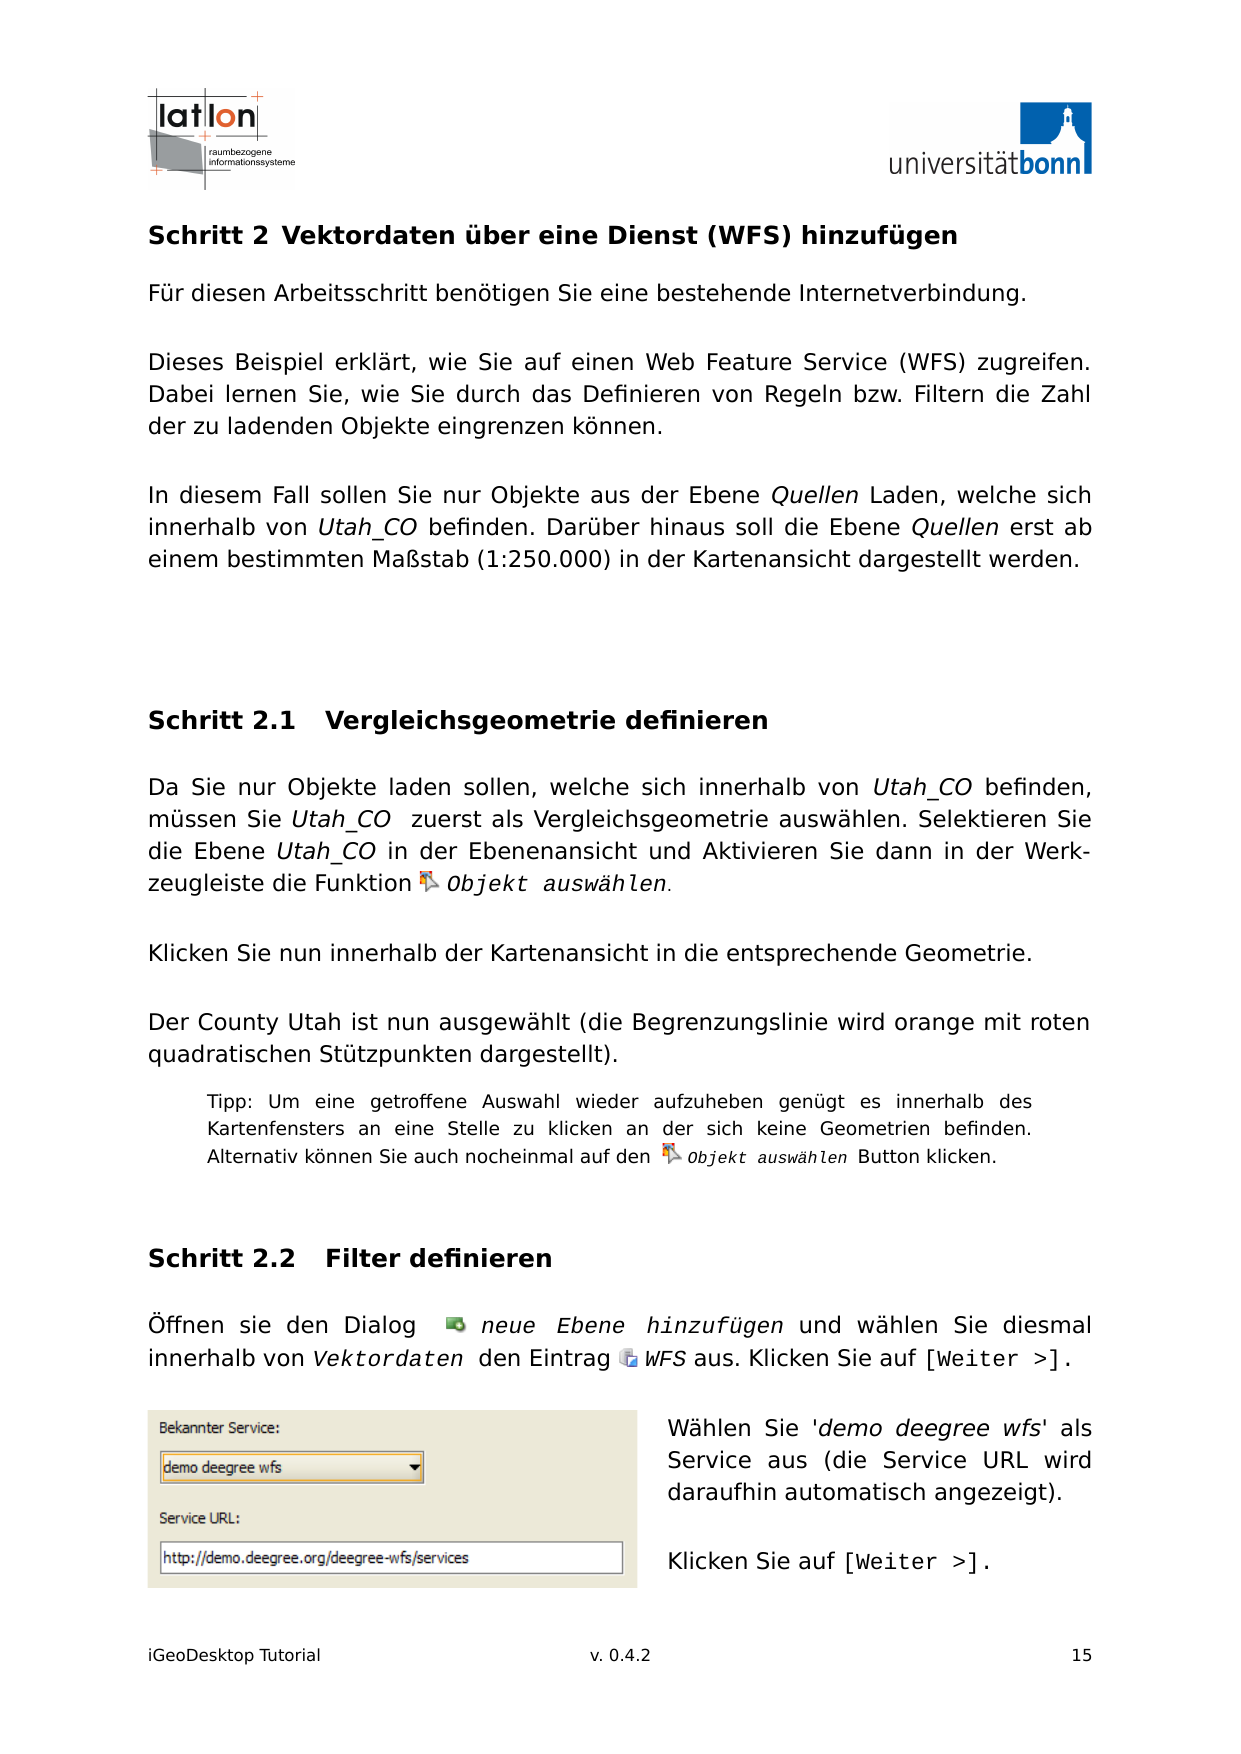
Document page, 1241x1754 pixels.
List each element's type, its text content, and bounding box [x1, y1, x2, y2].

picture [445, 1316, 467, 1333]
text Tipp: Um eine getroffene Auswahl wieder aufzuheben genügt es innerhalb des Kartenfensters an eine Stelle zu klicken an der sich keine Geometrien befinden. Alternativ können Sie auch nocheinmal auf den Objekt auswählen Button klicken. [207, 1091, 1033, 1168]
subtitle Filter definieren [148, 1244, 1092, 1273]
text Klicken Sie auf [Weiter >]. [638, 1548, 1092, 1576]
text Klicken Sie nun innerhalb der Kartenansicht in die entsprechende Geometrie. [148, 941, 1092, 967]
text Da Sie nur Objekte laden sollen, welche sich innerhalb von Utah_CO befinden, müssen Sie Utah_CO zuerst als Vergleichsgeometrie auswählen. Selektieren Sie die Ebene Utah_CO in der Ebenenansicht und Aktivieren Sie dann in der Werk-zeugleiste die Funktion Objekt auswählen. [148, 774, 1092, 898]
text Wählen Sie 'demo deegree wfs' als Service aus (die Service URL wird daraufhin automatisch angezeigt). [638, 1416, 1092, 1506]
picture [889, 102, 1093, 174]
picture [147, 88, 295, 190]
picture [147, 1410, 638, 1588]
text Öffnen sie den Dialog neue Ebene hinzufügen und wählen Sie diesmal innerhalb von Vektordaten den Eintrag WFS aus. Klicken Sie auf [Weiter >]. [148, 1312, 1092, 1373]
subtitle Vektordaten über eine Dienst (WFS) hinzufügen [148, 221, 1092, 251]
text Dieses Beispiel erklärt, wie Sie auf einen Web Feature Service (WFS) zugreifen. Dabei lernen Sie, wie Sie durch das Definieren von Regeln bzw. Filtern die Zahl der zu ladenden Objekte eingrenzen können. [148, 349, 1092, 440]
text Für diesen Arbeitsschritt benötigen Sie eine bestehende Internetverbindung. [148, 281, 1092, 307]
text Der County Utah ist nun ausgewählt (die Begrenzungslinie wird orange mit roten quadratischen Stützpunkten dargestellt). [148, 1009, 1092, 1068]
picture [618, 1347, 638, 1367]
text In diesem Fall sollen Sie nur Objekte aus der Ebene Quellen Laden, welche sich innerhalb von Utah_CO befinden. Darüber hinaus soll die Ebene Quellen erst ab einem bestimmten Maßstab (1:250.000) in der Kartenansicht dargestellt werden. [148, 482, 1092, 572]
subtitle Vergleichsgeometrie definieren [148, 706, 1092, 735]
picture [419, 871, 440, 892]
picture [662, 1143, 682, 1164]
